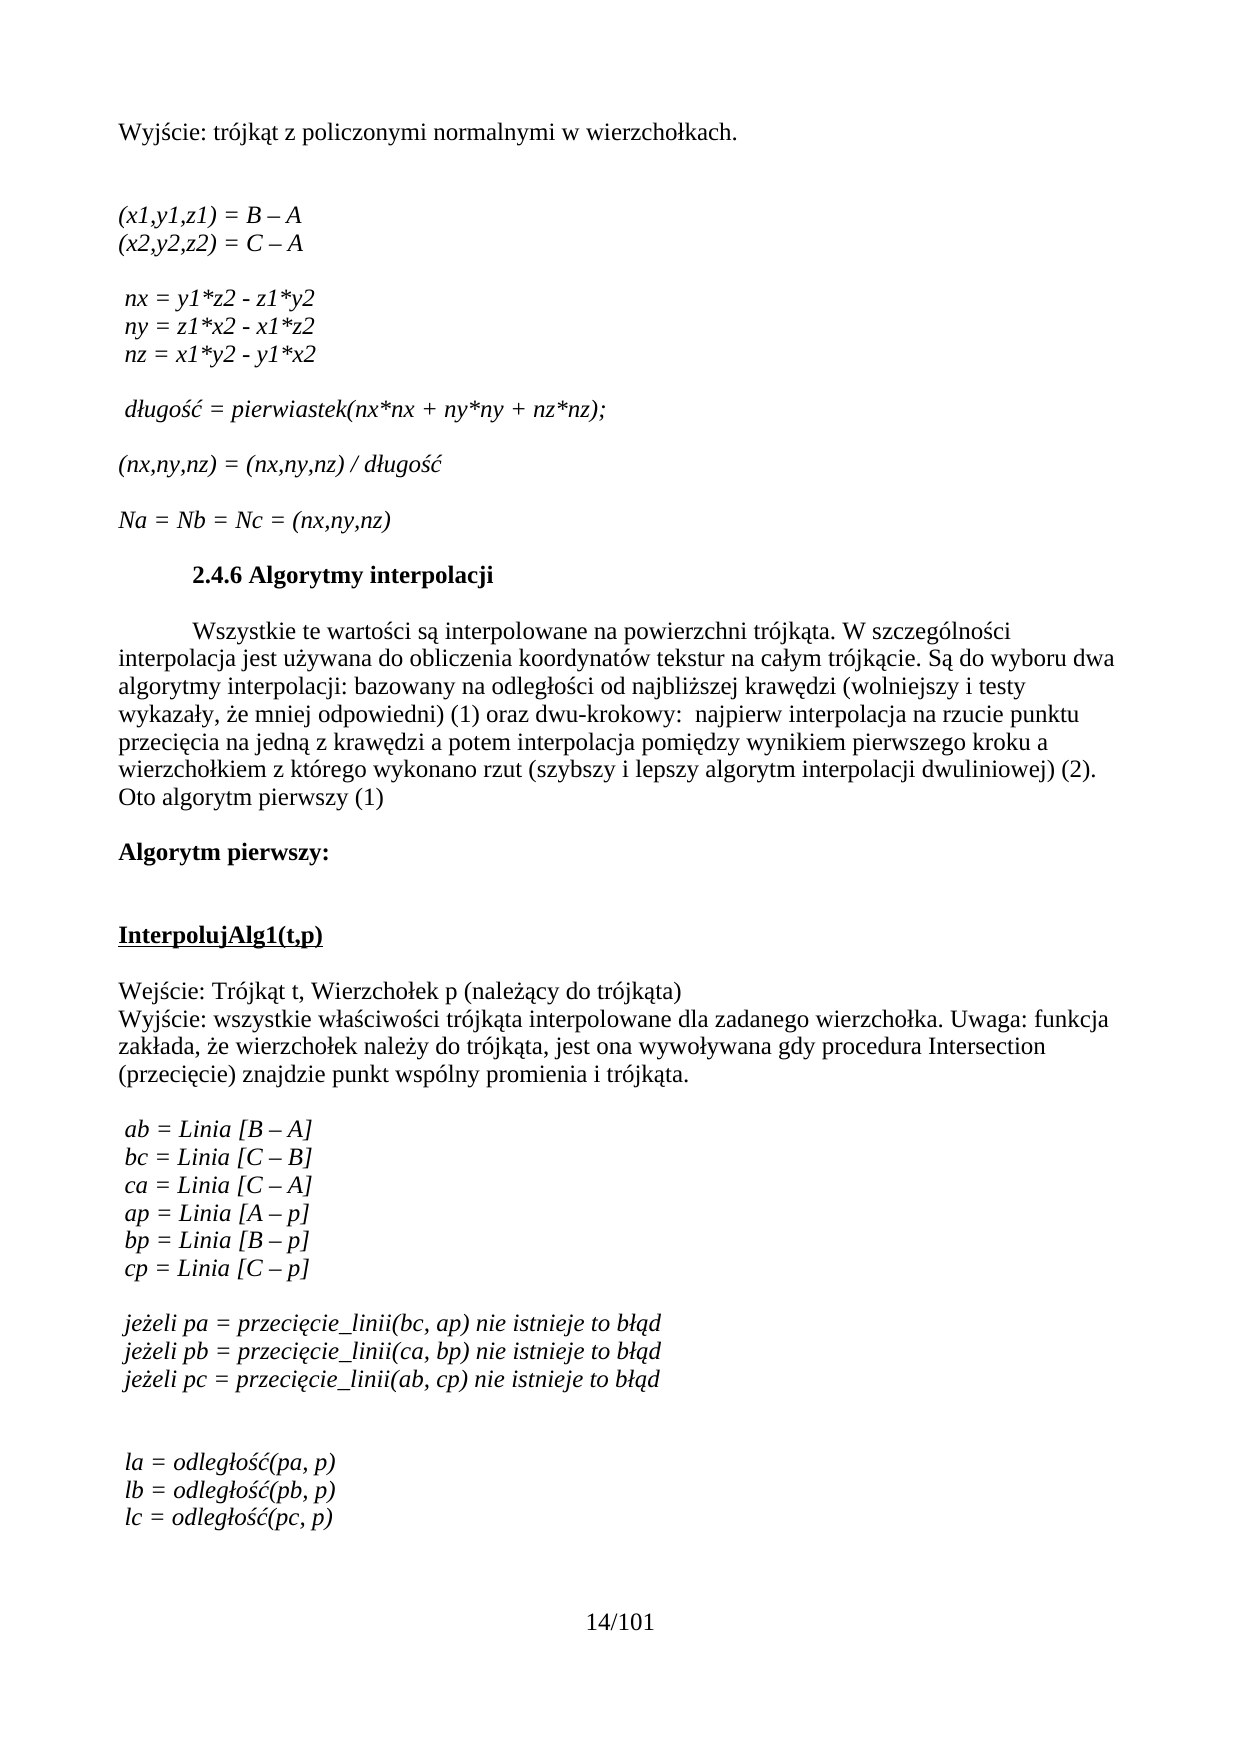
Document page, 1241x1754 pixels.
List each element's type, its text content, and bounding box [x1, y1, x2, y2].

text (x2,y2,z2) = C – A [118, 229, 1122, 257]
text Wyjście: trójkąt z policzonymi normalnymi w wierzchołkach. [118, 118, 1122, 146]
text jeżeli pa = przecięcie_linii(bc, ap) nie istnieje to błąd [118, 1309, 1122, 1337]
text Wyjście: wszystkie właściwości trójkąta interpolowane dla zadanego wierzchołka. Uwaga: funkcja zakłada, że wierzchołek należy do trójkąta, jest ona wywoływana gdy procedura Intersection (przecięcie) znajdzie punkt wspólny promienia i trójkąta. [118, 1005, 1122, 1088]
text lc = odległość(pc, p) [118, 1503, 1122, 1531]
text nx = y1*z2 - z1*y2 [118, 284, 1122, 312]
text Wejście: Trójkąt t, Wierzchołek p (należący do trójkąta) [118, 977, 1122, 1005]
text (nx,ny,nz) = (nx,ny,nz) / długość [118, 451, 1122, 478]
text długość = pierwiastek(nx*nx + ny*ny + nz*nz); [118, 395, 1122, 423]
text ca = Linia [C – A] [118, 1171, 1122, 1199]
text bc = Linia [C – B] [118, 1143, 1122, 1171]
text nz = x1*y2 - y1*x2 [118, 340, 1122, 367]
text ap = Linia [A – p] [118, 1199, 1122, 1226]
text lb = odległość(pb, p) [118, 1476, 1122, 1503]
text 2.4.6 Algorytmy interpolacji [118, 561, 1122, 589]
text bp = Linia [B – p] [118, 1226, 1122, 1254]
text jeżeli pb = przecięcie_linii(ca, bp) nie istnieje to błąd [118, 1337, 1122, 1365]
text Algorytm pierwszy: [118, 838, 1122, 866]
text ab = Linia [B – A] [118, 1116, 1122, 1143]
text la = odległość(pa, p) [118, 1448, 1122, 1476]
text Na = Nb = Nc = (nx,ny,nz) [118, 506, 1122, 534]
text cp = Linia [C – p] [118, 1254, 1122, 1282]
text jeżeli pc = przecięcie_linii(ab, cp) nie istnieje to błąd [118, 1365, 1122, 1393]
text Wszystkie te wartości są interpolowane na powierzchni trójkąta. W szczególności interpolacja jest używana do obliczenia koordynatów tekstur na całym trójkącie. Są do wyboru dwa algorytmy interpolacji: bazowany na odległości od najbliższej krawędzi (wolniejszy i testy wykazały, że mniej odpowiedni) (1) oraz dwu-krokowy: najpierw interpolacja na rzucie punktu przecięcia na jedną z krawędzi a potem interpolacja pomiędzy wynikiem pierwszego kroku a wierzchołkiem z którego wykonano rzut (szybszy i lepszy algorytm interpolacji dwuliniowej) (2). Oto algorytm pierwszy (1) [118, 617, 1122, 811]
text ny = z1*x2 - x1*z2 [118, 312, 1122, 340]
text InterpolujAlg1(t,p) [118, 922, 1122, 949]
text (x1,y1,z1) = B – A [118, 201, 1122, 229]
